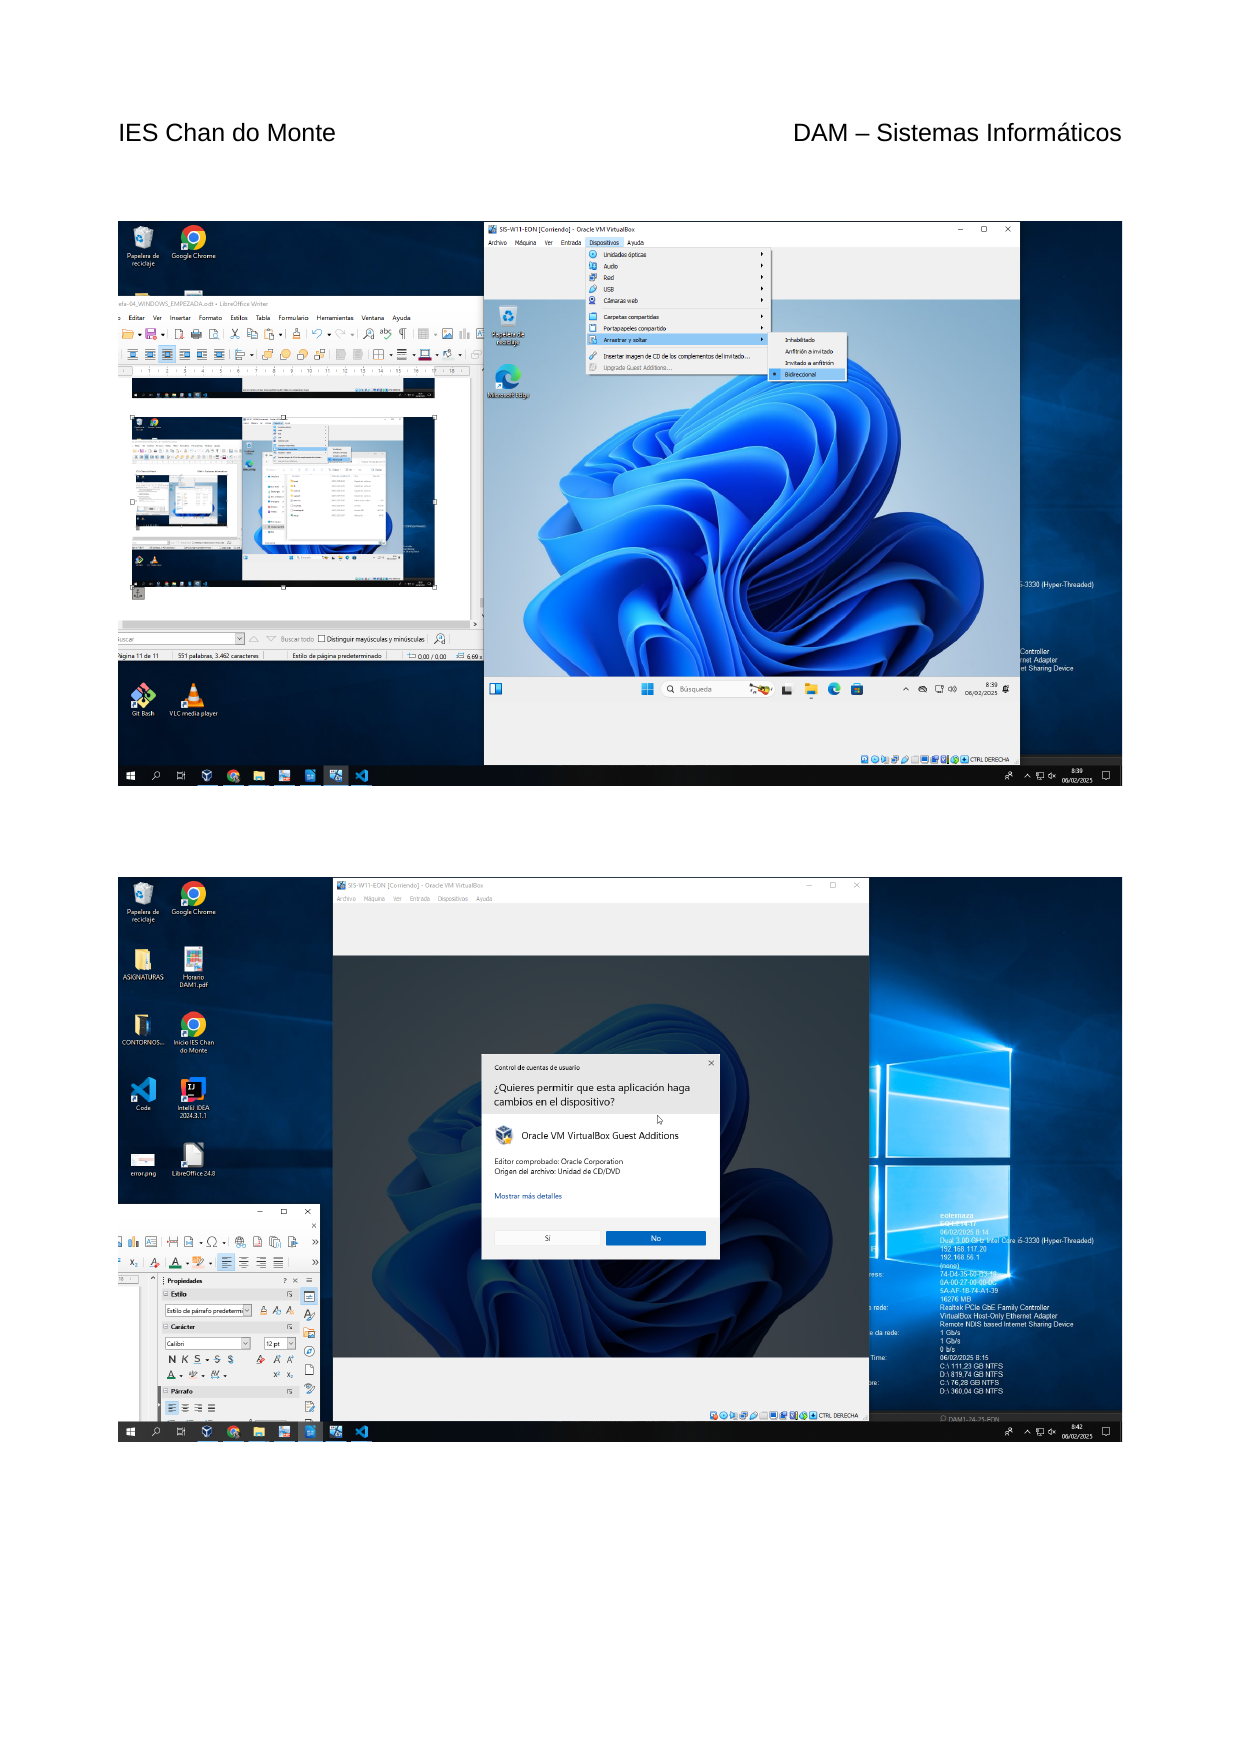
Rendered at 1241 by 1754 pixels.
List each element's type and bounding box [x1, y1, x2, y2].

picture [118, 221, 1123, 786]
picture [118, 877, 1123, 1442]
